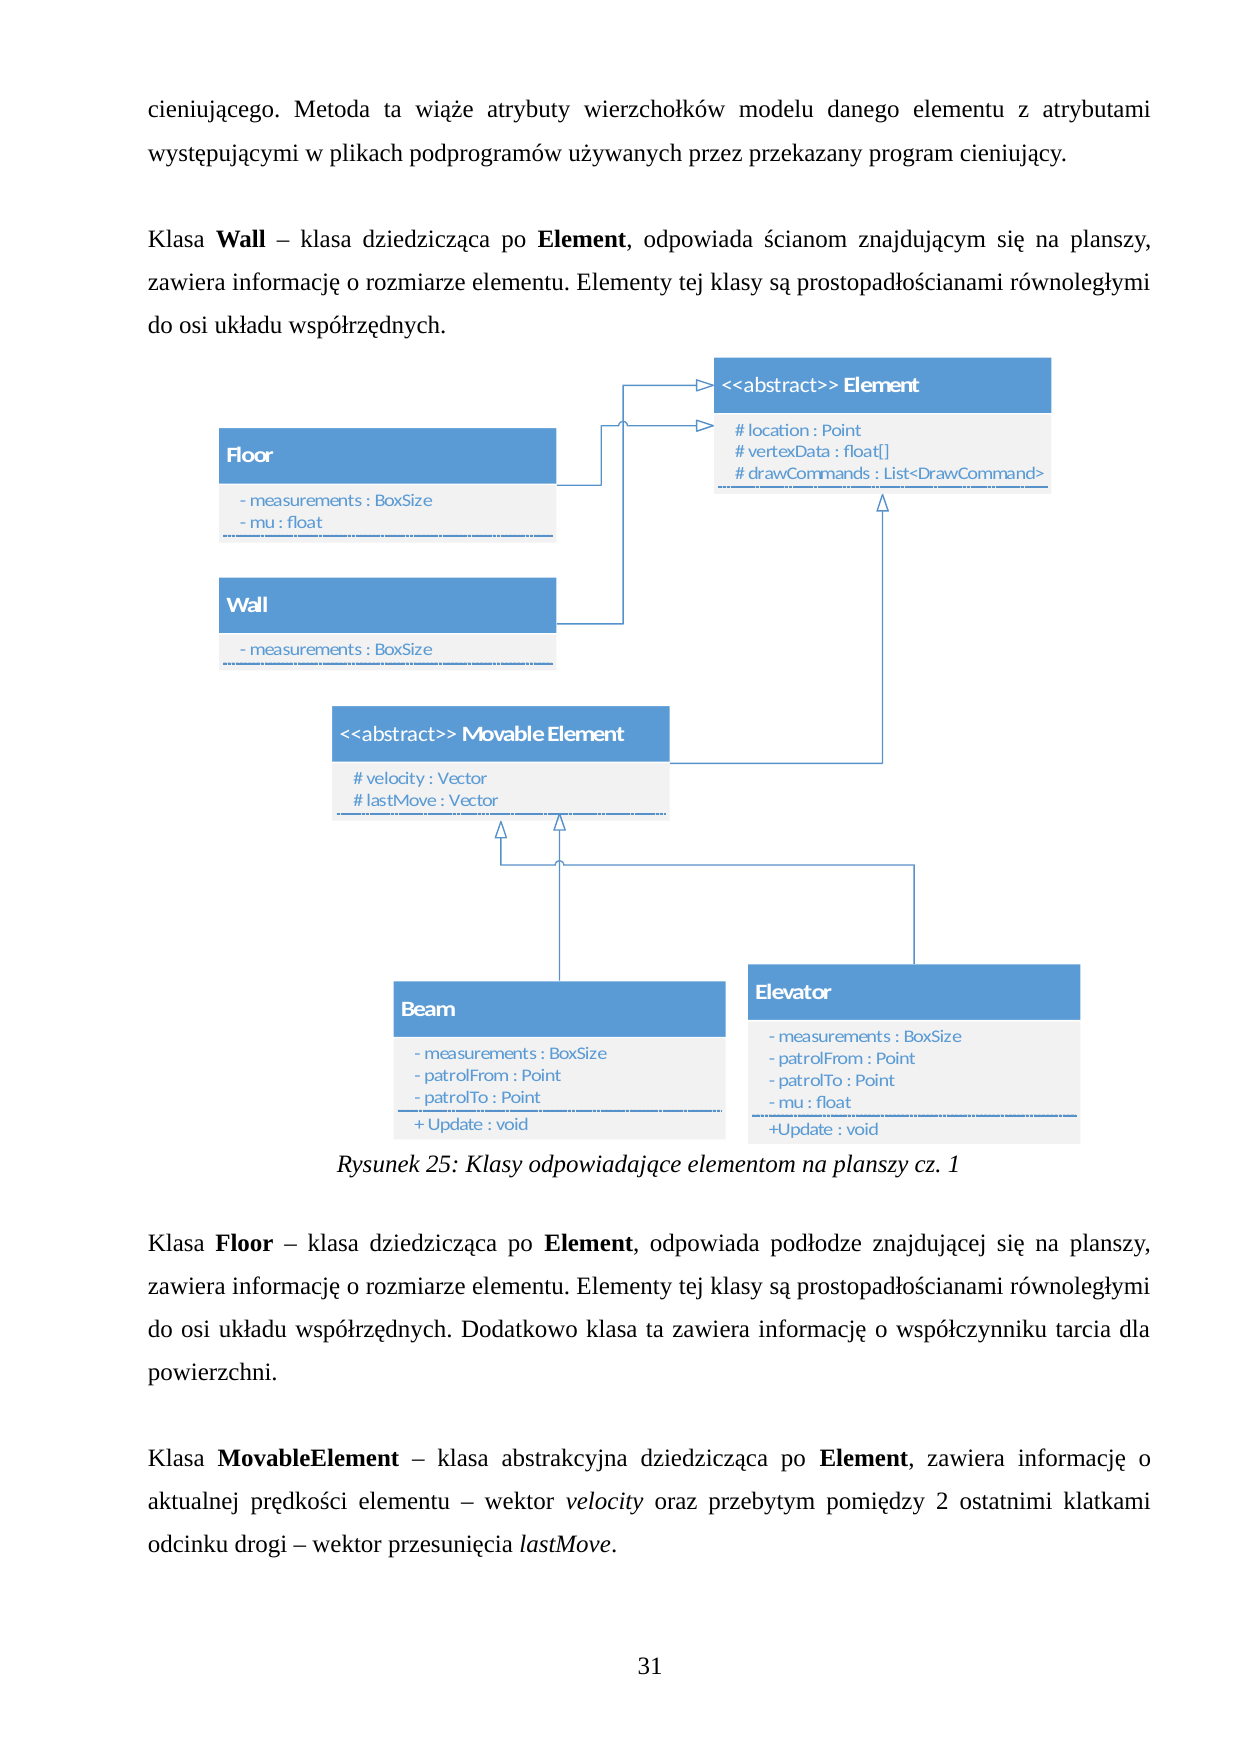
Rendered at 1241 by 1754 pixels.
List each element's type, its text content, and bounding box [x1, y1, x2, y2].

text Klasa MovableElement – klasa abstrakcyjna dziedzicząca po Element, zawiera informację o aktualnej prędkości elementu – wektor velocity oraz przebytym pomiędzy 2 ostatnimi klatkami odcinku drogi – wektor przesunięcia lastMove. [148, 1443, 1152, 1558]
text Klasa Wall – klasa dziedzicząca po Element, odpowiada ścianom znajdującym się na planszy, zawiera informację o rozmiarze elementu. Elementy tej klasy są prostopadłościanami równoległymi do osi układu współrzędnych. [148, 224, 1152, 339]
text Rysunek 25: Klasy odpowiadające elementom na planszy cz. 1 [215, 1147, 1084, 1178]
text Klasa Floor – klasa dziedzicząca po Element, odpowiada podłodze znajdującej się na planszy, zawiera informację o rozmiarze elementu. Elementy tej klasy są prostopadłościanami równoległymi do osi układu współrzędnych. Dodatkowo klasa ta zawiera informację o współczynniku tarcia dla powierzchni. [148, 1228, 1152, 1386]
text cieniującego. Metoda ta wiąże atrybuty wierzchołków modelu danego elementu z atrybutami występującymi w plikach podprogramów używanych przez przekazany program cieniujący. [148, 94, 1152, 166]
